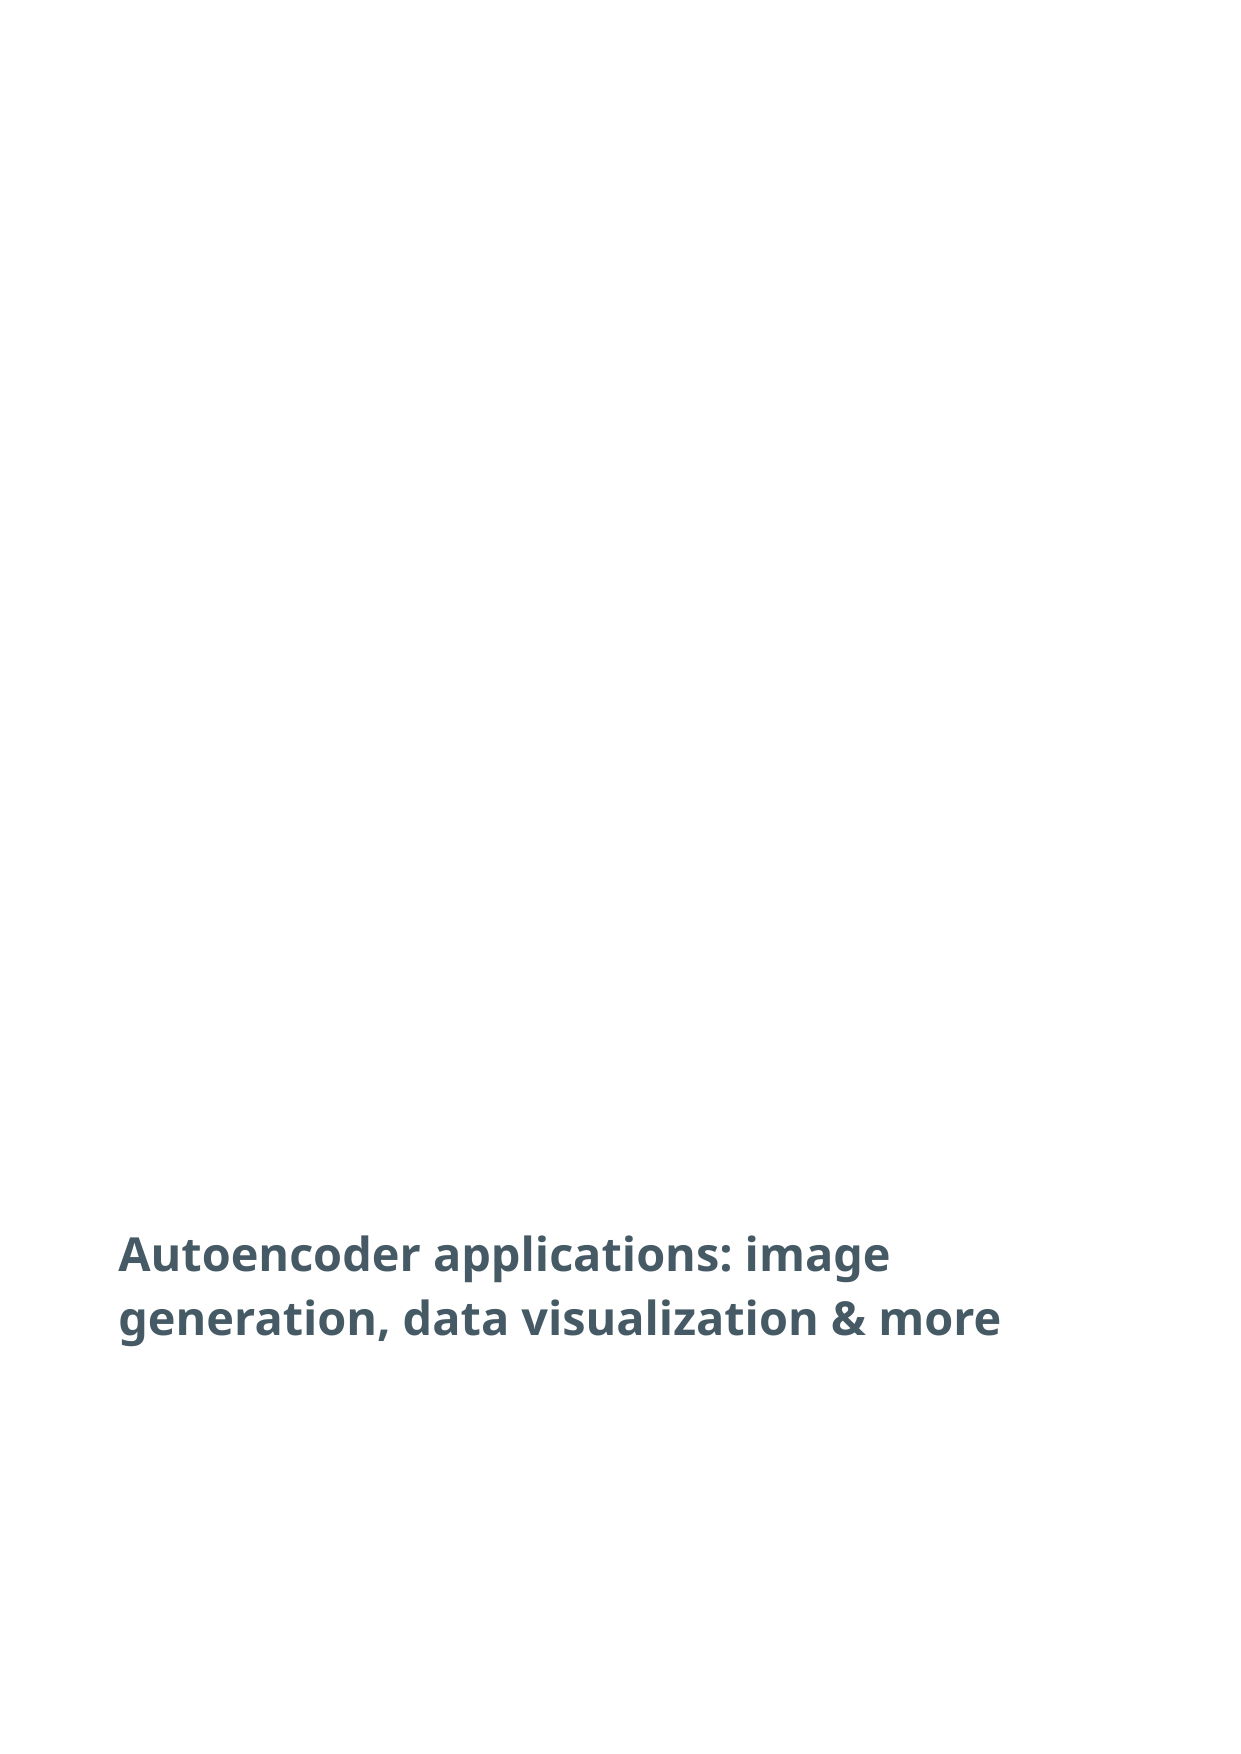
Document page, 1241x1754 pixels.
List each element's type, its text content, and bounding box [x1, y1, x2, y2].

subtitle Autoencoder applications: image generation, data visualization & more [118, 1221, 1122, 1349]
